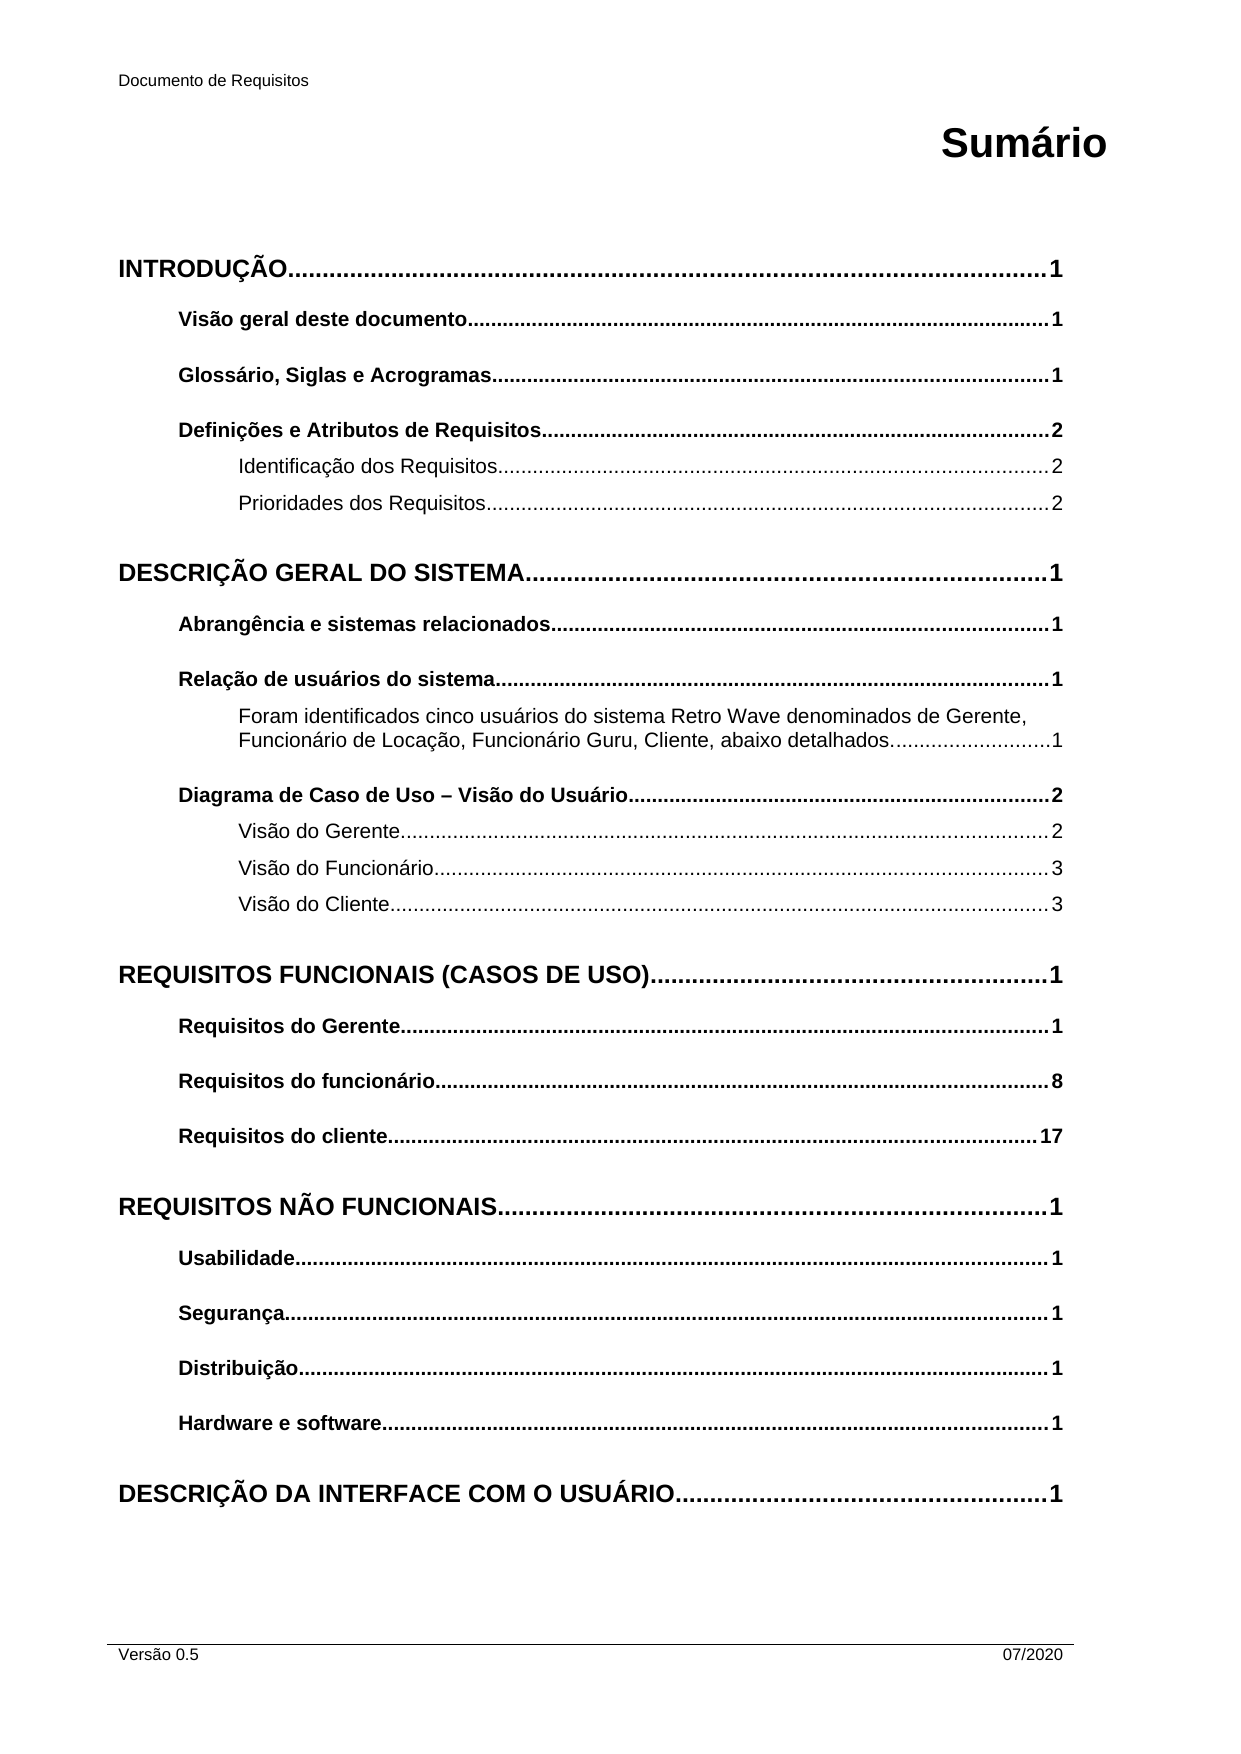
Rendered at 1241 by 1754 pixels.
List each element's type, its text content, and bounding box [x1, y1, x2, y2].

text Sumário [118, 118, 1107, 166]
text Glossário, Siglas e Acrogramas 1 [178, 362, 1063, 386]
text Introdução 1 [118, 253, 1063, 282]
text Descrição geral do sistema 1 [118, 558, 1063, 587]
text Usabilidade 1 [178, 1246, 1063, 1269]
text Segurança 1 [178, 1301, 1063, 1325]
text Abrangência e sistemas relacionados 1 [178, 612, 1063, 636]
text Foram identificados cinco usuários do sistema Retro Wave denominados de Gerente, Funcionário de Locação, Funcionário Guru, Cliente, abaixo detalhados. 1 [238, 704, 1063, 752]
text Distribuição 1 [178, 1356, 1063, 1380]
text Requisitos funcionais (casos de uso) 1 [118, 960, 1063, 989]
text Prioridades dos Requisitos 2 [238, 491, 1063, 514]
text Requisitos do cliente 17 [178, 1124, 1063, 1148]
text Relação de usuários do sistema 1 [178, 667, 1063, 691]
text Definições e Atributos de Requisitos 2 [178, 418, 1063, 442]
text Identificação dos Requisitos 2 [238, 454, 1063, 478]
text Requisitos não funcionais 1 [118, 1192, 1063, 1221]
text Requisitos do funcionário 8 [178, 1069, 1063, 1093]
text Visão do Cliente 3 [238, 892, 1063, 916]
text Visão geral deste documento 1 [178, 307, 1063, 331]
text Visão do Gerente 2 [238, 819, 1063, 843]
text Requisitos do Gerente 1 [178, 1014, 1063, 1038]
text Hardware e software 1 [178, 1411, 1063, 1435]
text Visão do Funcionário 3 [238, 856, 1063, 880]
text Descrição da interface com o usuário 1 [118, 1479, 1063, 1508]
text Diagrama de Caso de Uso – Visão do Usuário 2 [178, 783, 1063, 807]
